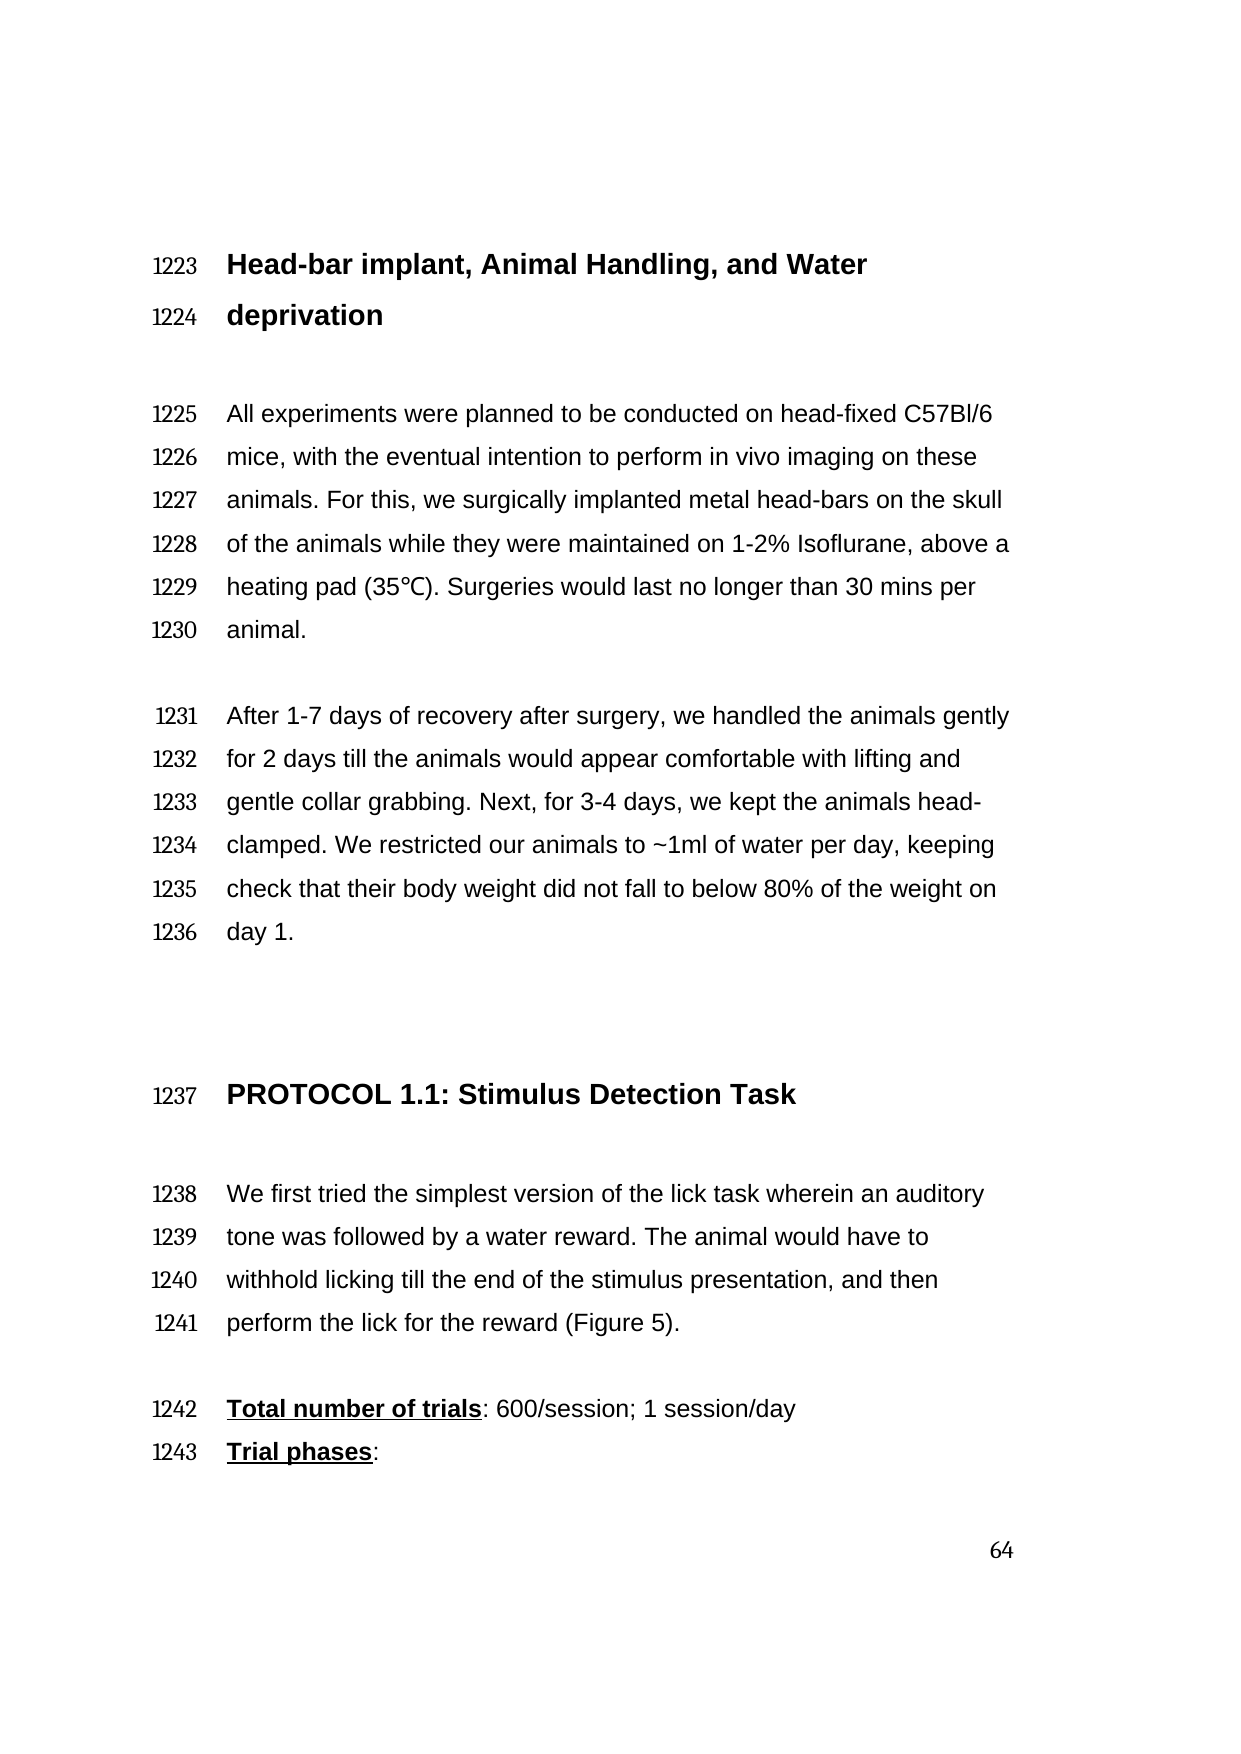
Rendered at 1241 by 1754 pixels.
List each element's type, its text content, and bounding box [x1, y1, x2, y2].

subtitle PROTOCOL 1.1: Stimulus Detection Task [226, 1077, 1014, 1110]
subtitle Head-bar implant, Animal Handling, and Water deprivation [226, 247, 1014, 331]
text Total number of trials: 600/session; 1 session/day [226, 1394, 1014, 1423]
text After 1-7 days of recovery after surgery, we handled the animals gently for 2 days till the animals would appear comfortable with lifting and gentle collar grabbing. Next, for 3-4 days, we kept the animals head-clamped. We restricted our animals to ~1ml of water per day, keeping check that their body weight did not fall to below 80% of the weight on day 1. [226, 701, 1014, 946]
text All experiments were planned to be conducted on head-fixed C57Bl/6 mice, with the eventual intention to perform in vivo imaging on these animals. For this, we surgically implanted metal head-bars on the skull of the animals while they were maintained on 1-2% Isoflurane, above a heating pad (35℃). Surgeries would last no longer than 30 mins per animal. [226, 399, 1014, 644]
text Trial phases: [226, 1437, 1014, 1466]
text We first tried the simplest version of the lick task wherein an auditory tone was followed by a water reward. The animal would have to withhold licking till the end of the stimulus presentation, and then perform the lick for the reward (Figure 5). [226, 1179, 1014, 1337]
